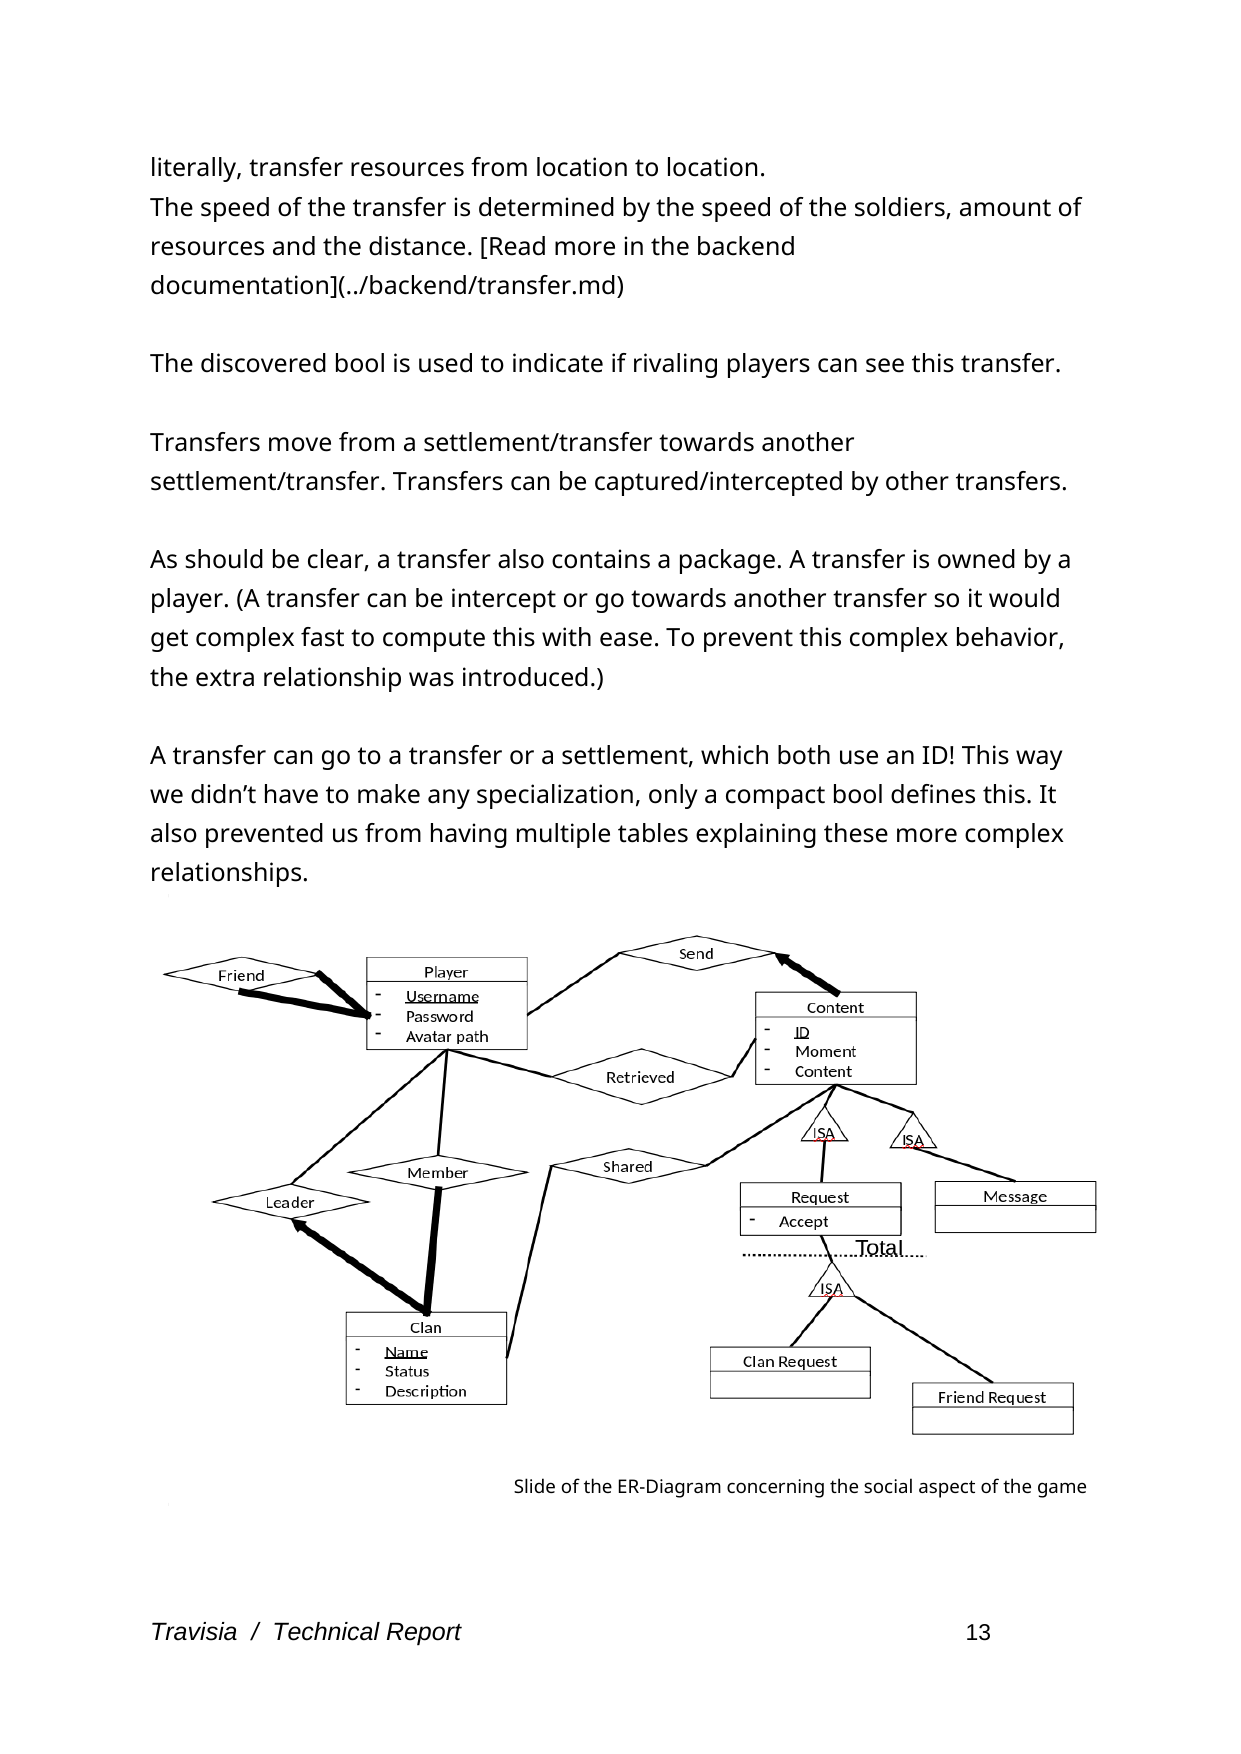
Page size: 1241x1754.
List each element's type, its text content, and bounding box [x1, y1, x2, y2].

text The speed of the transfer is determined by the speed of the soldiers, amount of resources and the distance. [Read more in the backend documentation](../backend/transfer.md) [150, 189, 1087, 302]
text Slide of the ER-Diagram concerning the social aspect of the game [150, 1473, 1087, 1499]
text Transfers move from a settlement/transfer towards another settlement/transfer. Transfers can be captured/intercepted by other transfers. [150, 424, 1087, 497]
text As should be clear, a transfer also contains a package. A transfer is owned by a player. (A transfer can be intercept or go towards another transfer so it would get complex fast to compute this with ease. To prevent this complex behavior, the extra relationship was introduced.) [150, 542, 1087, 693]
picture [150, 924, 1101, 1470]
text The discovered bool is used to indicate if rivaling players can see this transfer. [150, 346, 1087, 380]
text literally, transfer resources from location to location. [150, 150, 1087, 184]
text A transfer can go to a transfer or a settlement, which both use an ID! This way we didn’t have to make any specialization, only a compact bool defines this. It also prevented us from having multiple tables explaining these more complex relationships. [150, 737, 1087, 889]
